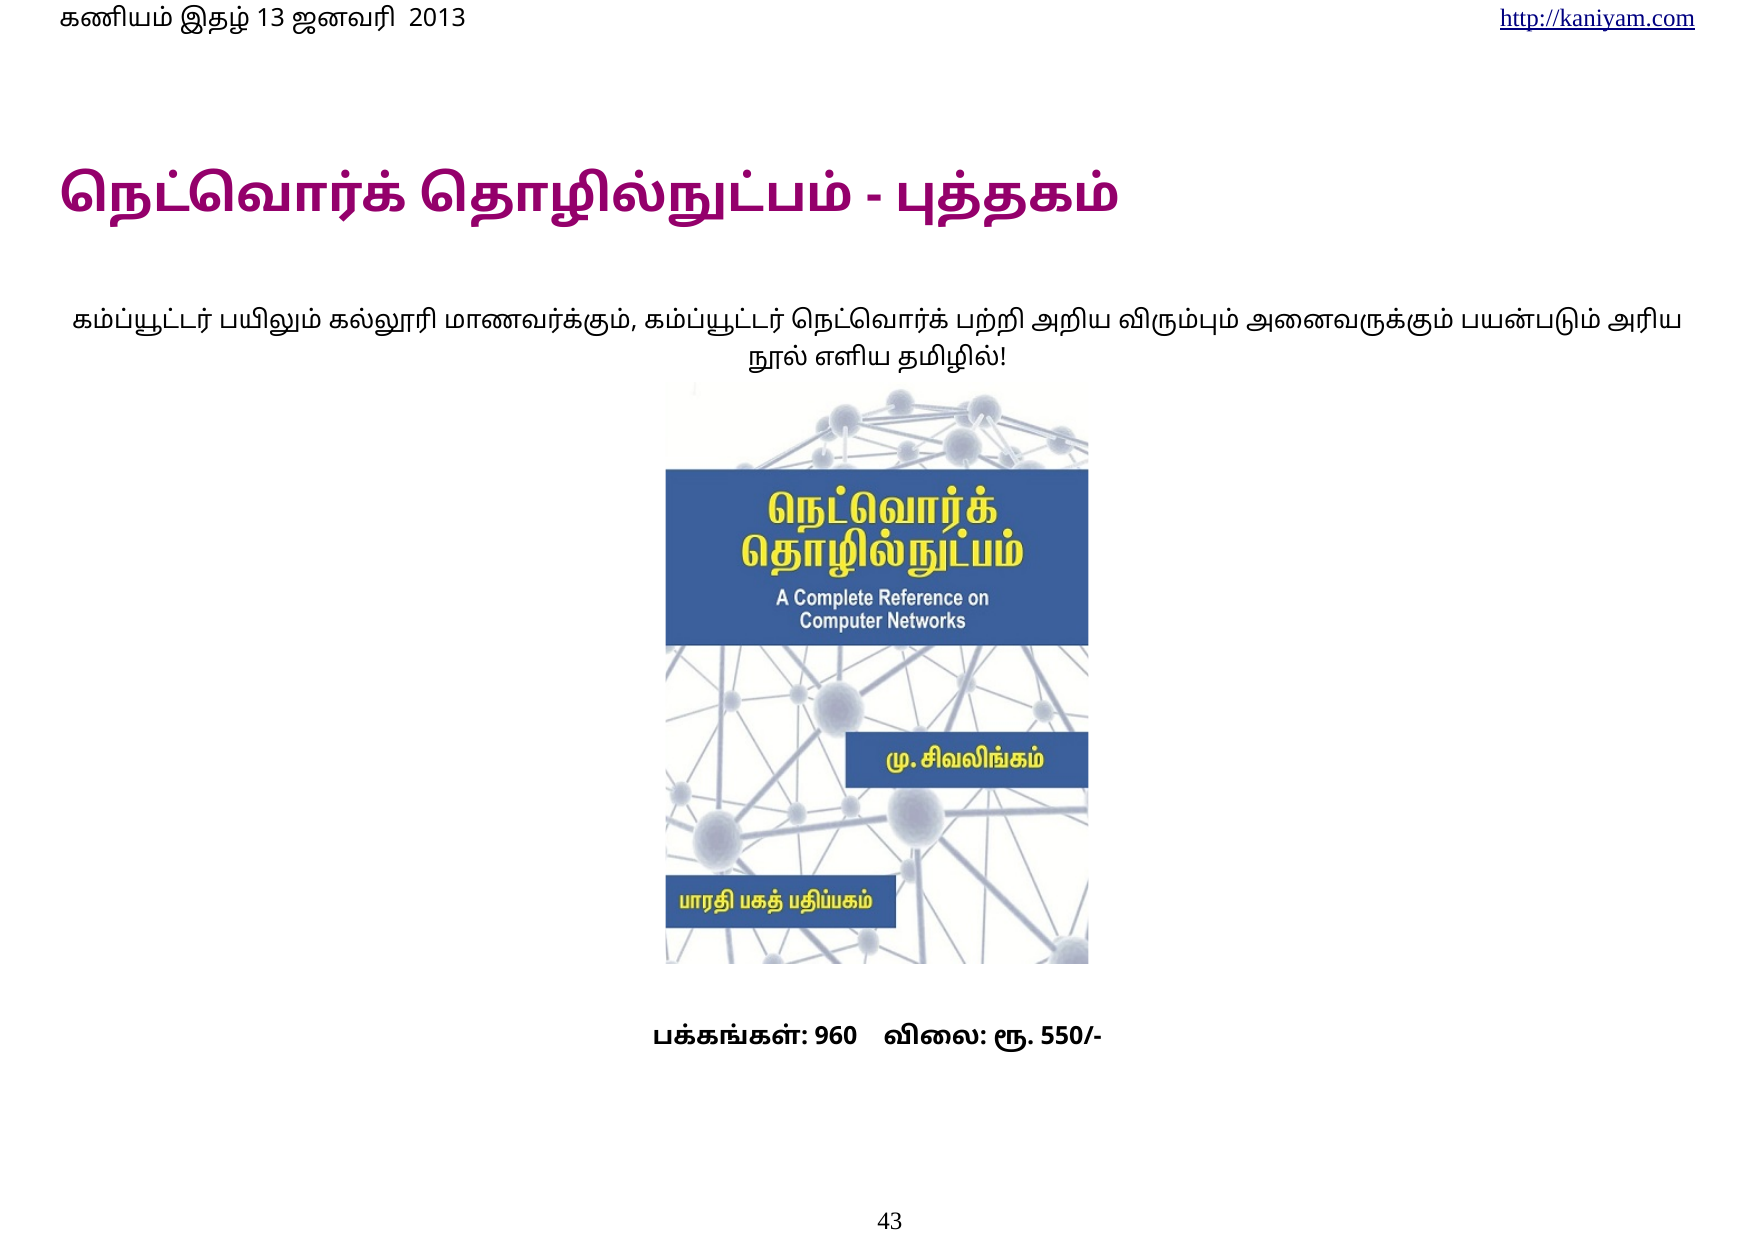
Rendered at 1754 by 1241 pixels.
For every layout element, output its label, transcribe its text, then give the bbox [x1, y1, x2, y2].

text பக்கங்கள்: 960 விலை: ரூ. 550/- [59, 1017, 1695, 1054]
subtitle நெட்வொர்க் தொழில்நுட்பம் - புத்தகம் [59, 157, 1695, 289]
text கம்ப்யூட்டர் பயிலும் கல்லூரி மாணவர்க்கும், கம்ப்யூட்டர் நெட்வொர்க் பற்றி அறிய விரும்பும் அனைவருக்கும் பயன்படும் அரிய நூல் எளிய தமிழில்! [59, 301, 1695, 375]
picture [665, 382, 1089, 964]
